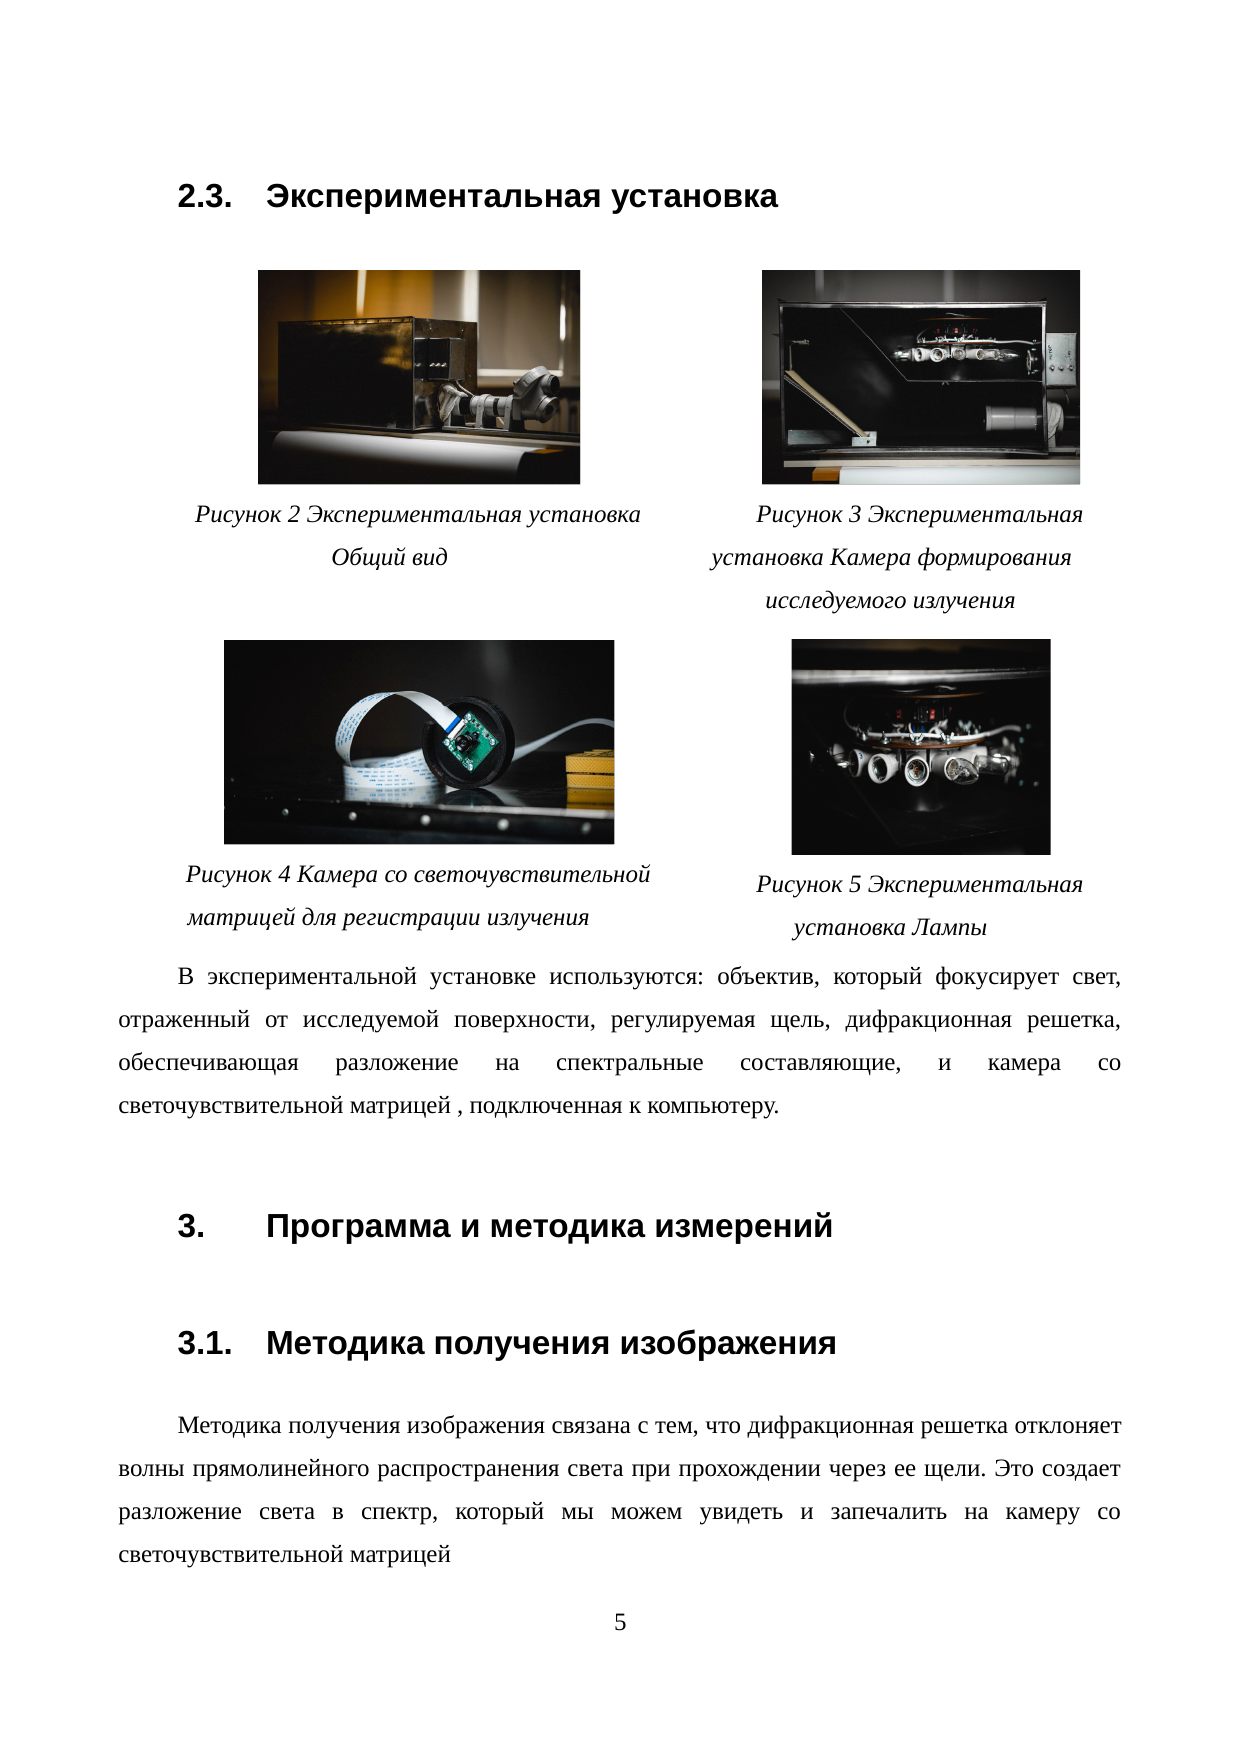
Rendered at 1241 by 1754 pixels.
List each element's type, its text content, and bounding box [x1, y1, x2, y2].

picture [257, 269, 581, 485]
table_cell Рисунок 4 Камера со светочувствительной матрицей для регистрации излучения [118, 634, 661, 961]
text В экспериментальной установке используются: объектив, который фокусирует свет, отраженный от исследуемой поверхности, регулируемая щель, дифракционная решетка, обеспечивающая разложение на спектральные составляющие, и камера со светочувствительной матрицей , подключенная к компьютеру. [118, 961, 1122, 1119]
table_header Рисунок 2 Экспериментальная установка Общий вид [118, 264, 661, 634]
subtitle Методика получения изображения [118, 1323, 1122, 1361]
table_header Рисунок 3 Экспериментальная установка Камера формирования исследуемого излучения [661, 264, 1122, 634]
picture [791, 639, 1051, 855]
picture [761, 269, 1081, 485]
text Методика получения изображения связана с тем, что дифракционная решетка отклоняет волны прямолинейного распространения света при прохождении через ее щели. Это создает разложение света в спектр, который мы можем увидеть и запечалить на камеру со светочувствительной матрицей [118, 1410, 1122, 1568]
table_cell Рисунок 5 Экспериментальная установка Лампы [661, 634, 1122, 961]
subtitle Программа и методика измерений [118, 1206, 1122, 1244]
subtitle Экспериментальная установка [118, 176, 1122, 215]
picture [223, 639, 615, 845]
